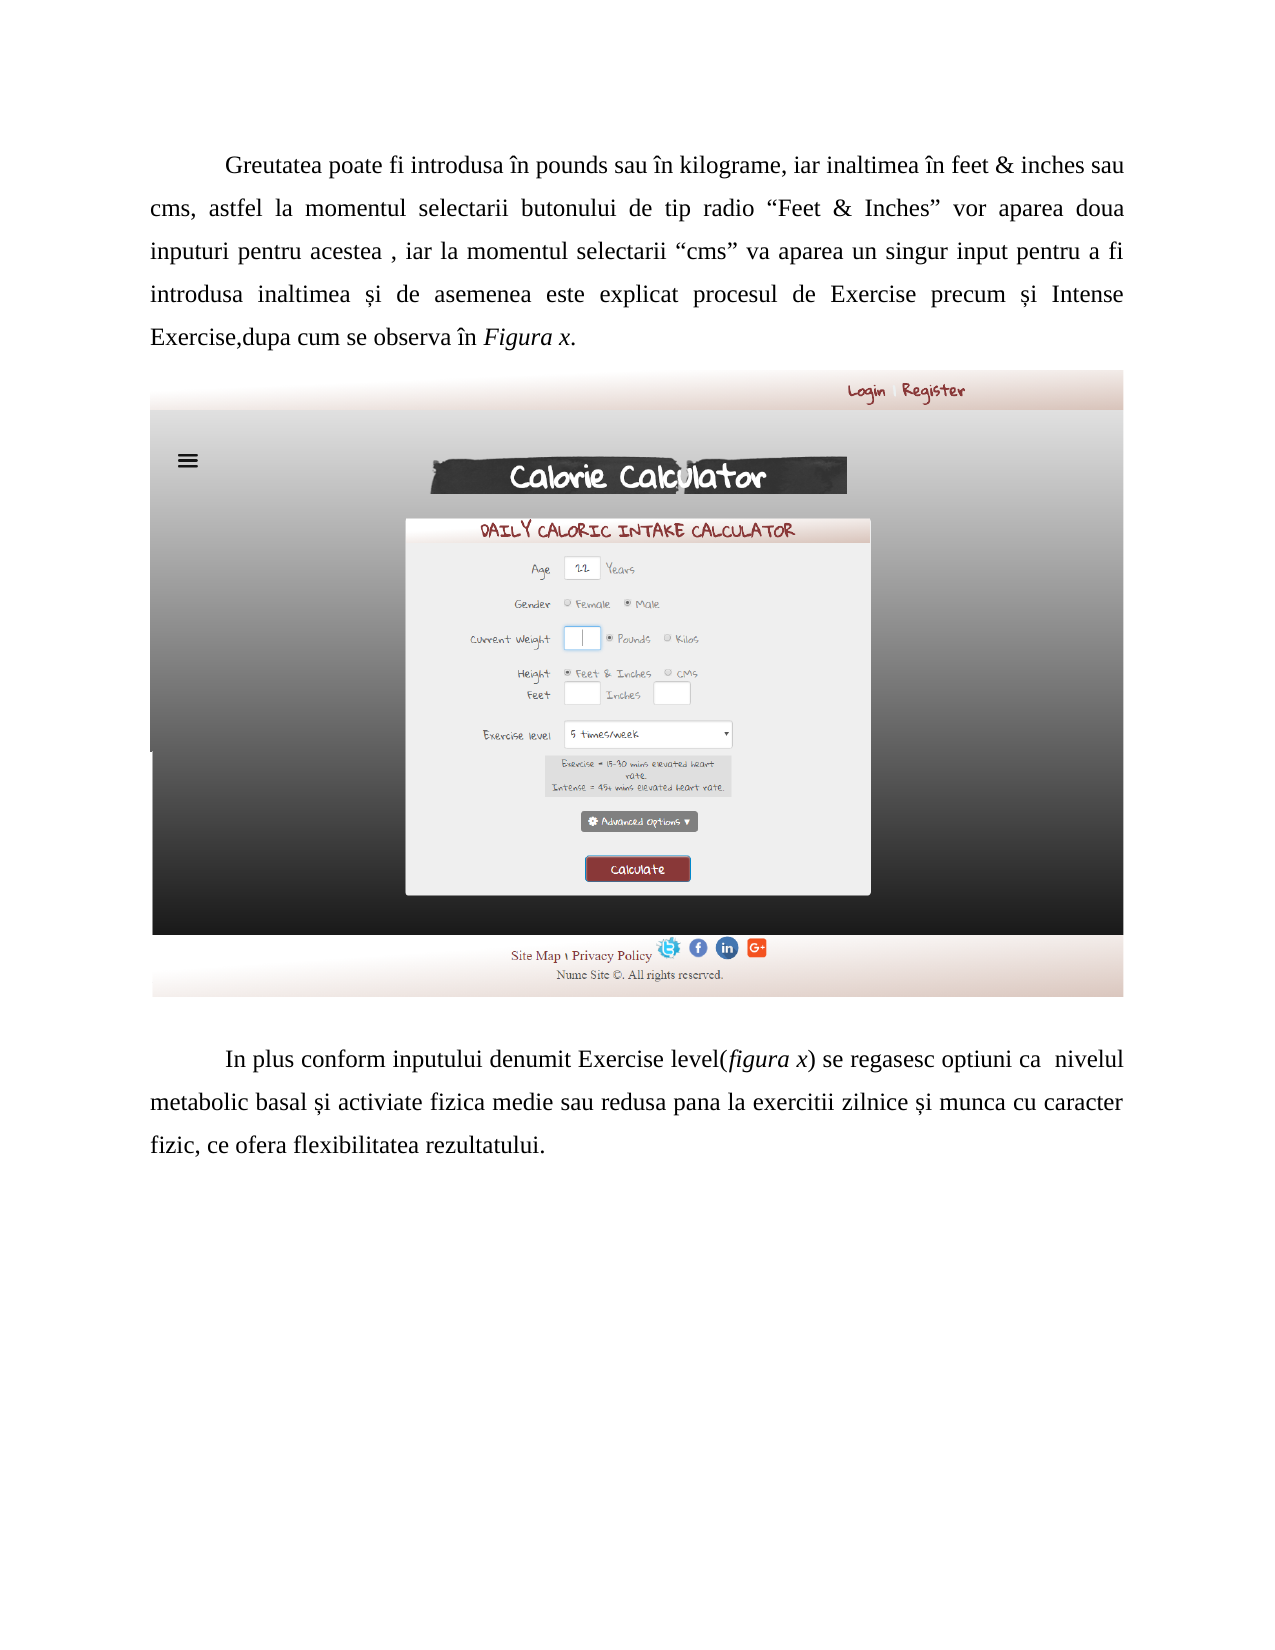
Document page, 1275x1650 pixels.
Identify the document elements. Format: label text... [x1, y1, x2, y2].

text Greutatea poate fi introdusa în pounds sau în kilograme, iar inaltimea în feet & inches sau cms, astfel la momentul selectarii butonului de tip radio “Feet & Inches” vor aparea doua inputuri pentru acestea , iar la momentul selectarii “cms” va aparea un singur input pentru a fi introdusa inaltimea și de asemenea este explicat procesul de Exercise precum și Intense Exercise,dupa cum se observa în Figura x. [150, 150, 1125, 351]
picture [150, 370, 1124, 997]
text In plus conform inputului denumit Exercise level(figura x) se regasesc optiuni ca nivelul metabolic basal și activiate fizica medie sau redusa pana la exercitii zilnice și munca cu caracter fizic, ce ofera flexibilitatea rezultatului. [150, 1044, 1125, 1159]
